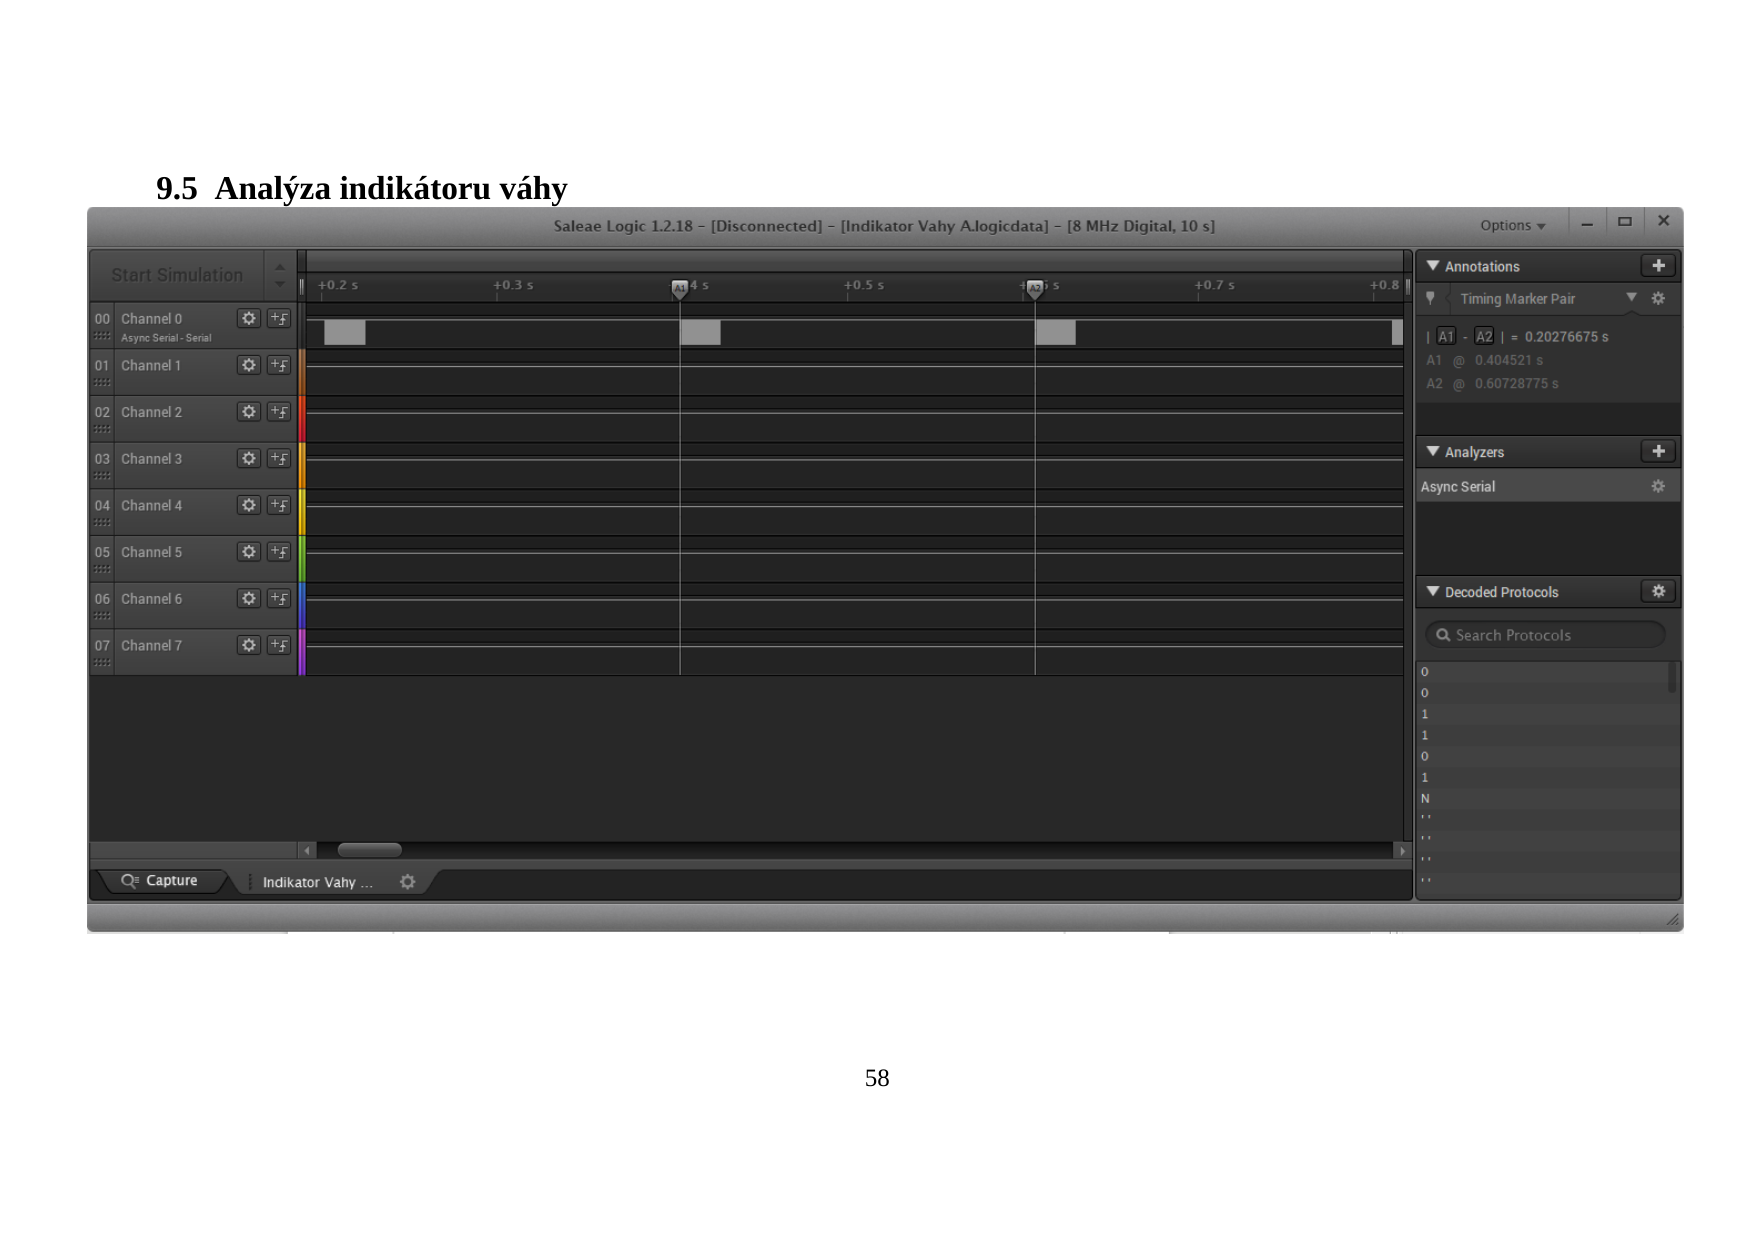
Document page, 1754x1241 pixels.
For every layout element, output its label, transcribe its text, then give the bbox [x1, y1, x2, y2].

picture [87, 207, 1684, 934]
subtitle Analýza indikátoru váhy [148, 168, 1606, 207]
